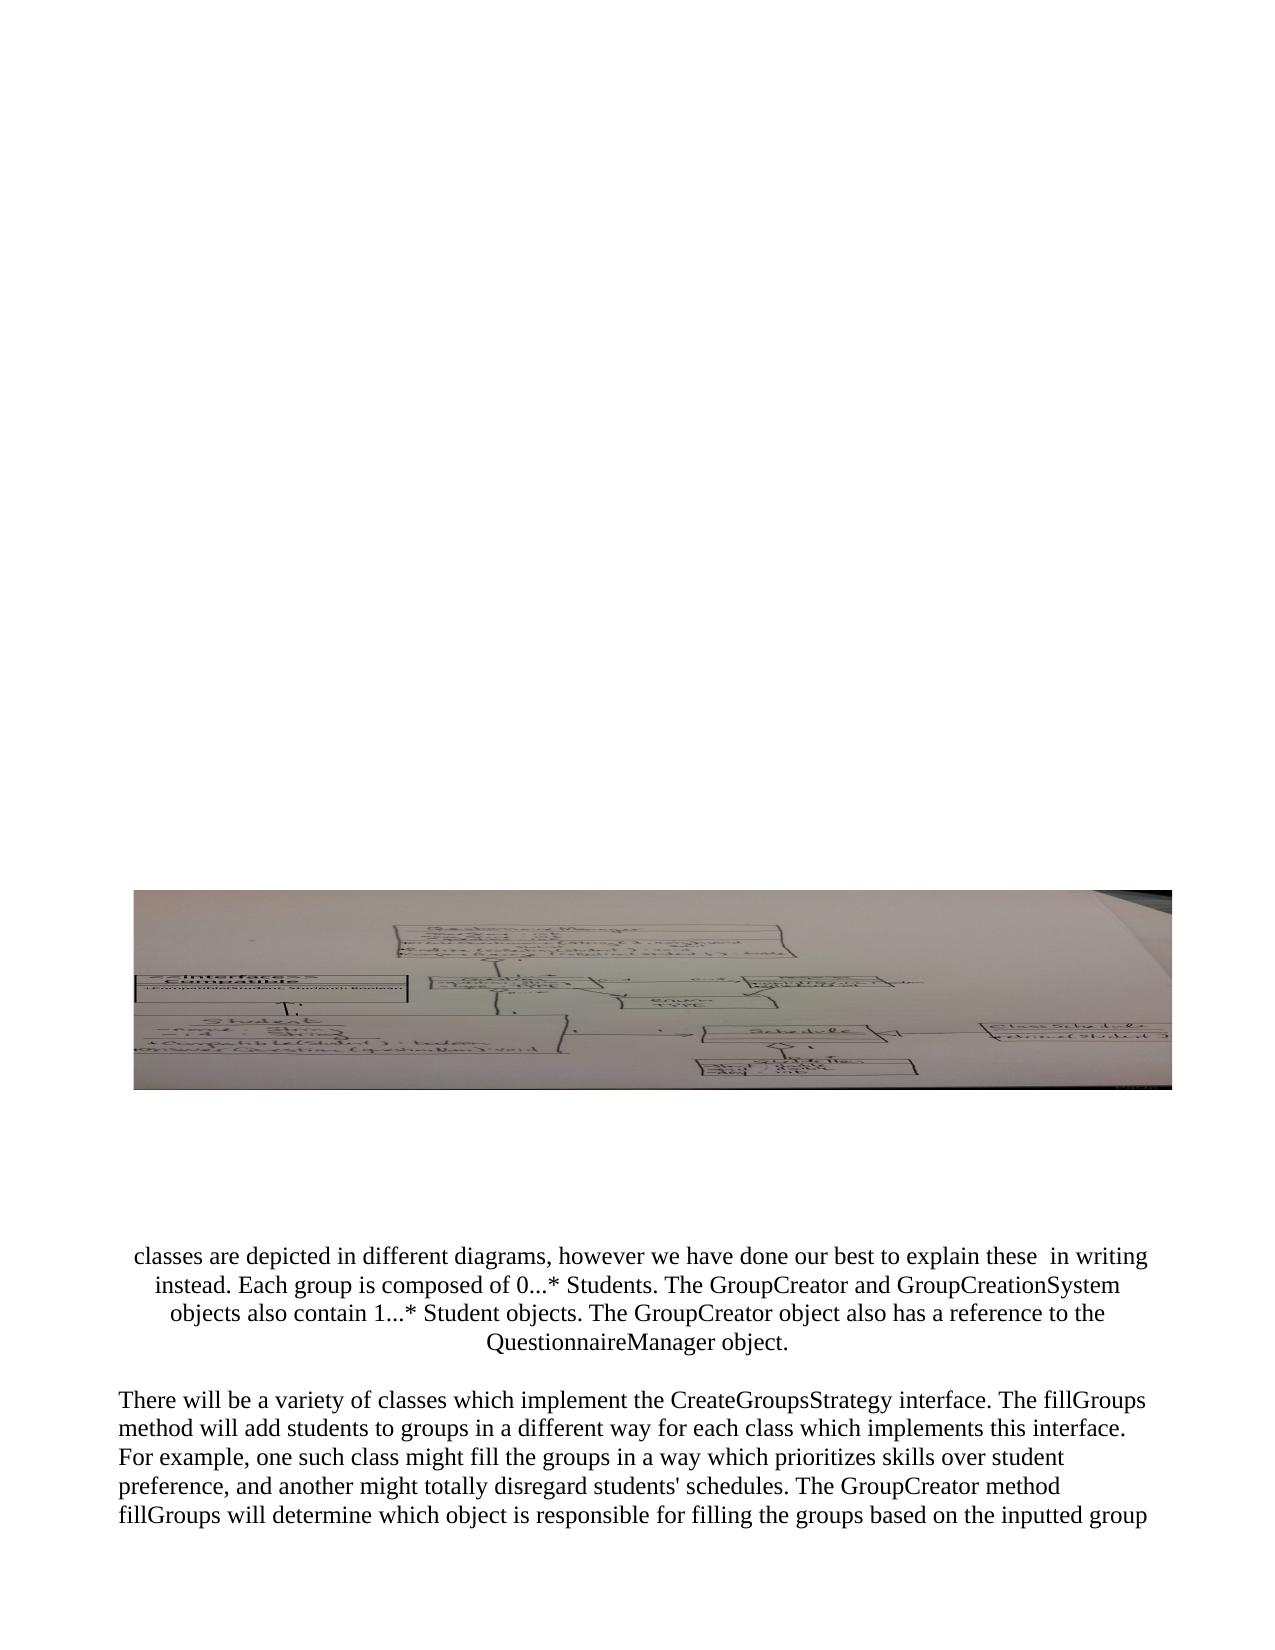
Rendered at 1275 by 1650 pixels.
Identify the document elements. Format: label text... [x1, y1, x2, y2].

text classes are depicted in different diagrams, however we have done our best to explain these in writing instead. Each group is composed of 0...* Students. The GroupCreator and GroupCreationSystem objects also contain 1...* Student objects. The GroupCreator object also has a reference to the QuestionnaireManager object. [118, 1241, 1157, 1356]
text There will be a variety of classes which implement the CreateGroupsStrategy interface. The fillGroups method will add students to groups in a different way for each class which implements this interface. For example, one such class might fill the groups in a way which prioritizes skills over student preference, and another might totally disregard students' schedules. The GroupCreator method fillGroups will determine which object is responsible for filling the groups based on the inputted group [118, 1385, 1157, 1528]
